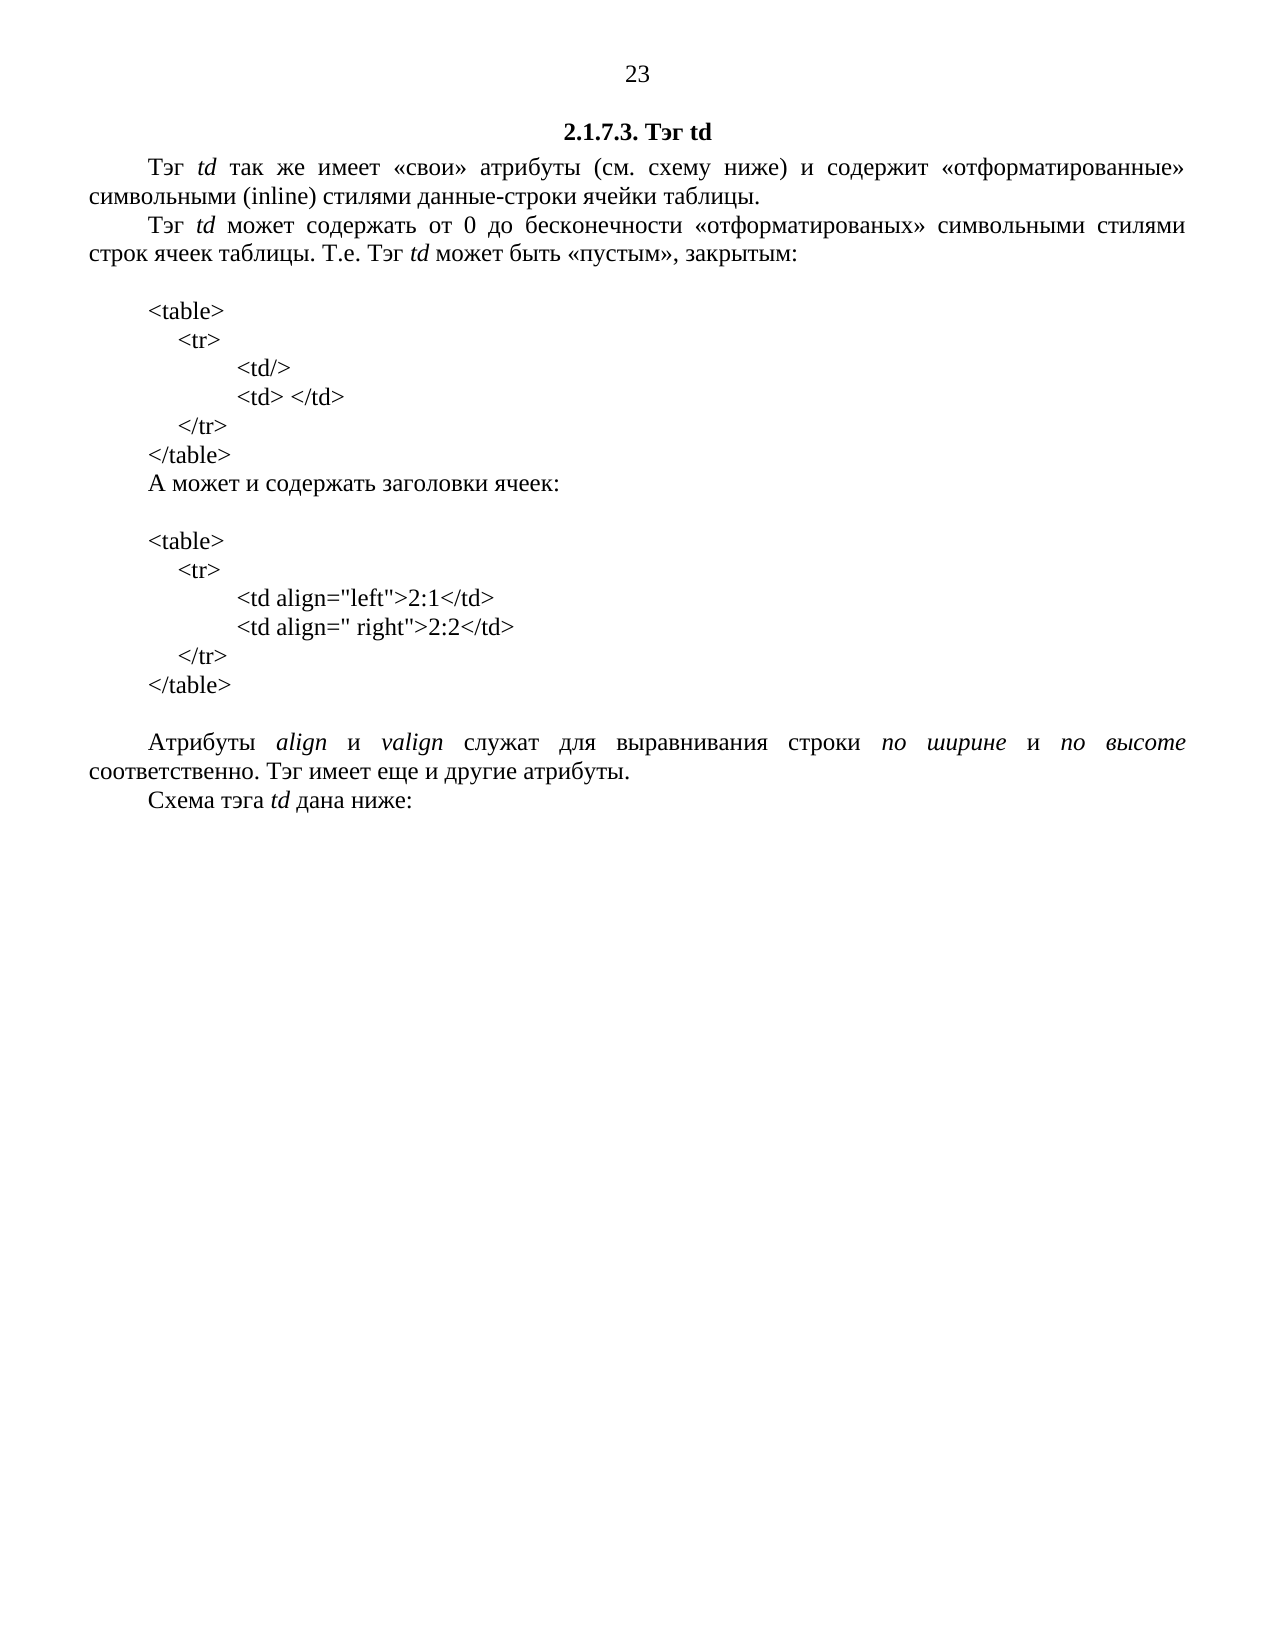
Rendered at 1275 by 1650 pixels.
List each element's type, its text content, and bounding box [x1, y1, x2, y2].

subtitle 2.1.7.3. Тэг td [89, 117, 1186, 146]
text <table> [89, 526, 1186, 555]
text <tr> [89, 555, 1186, 583]
text <td/> [162, 353, 1186, 382]
text <td align=" right">2:2</td> [162, 612, 1186, 641]
text <td align="left">2:1</td> [162, 583, 1186, 612]
text <table> [89, 296, 1186, 325]
text </tr> [89, 411, 1186, 440]
text Тэг td может содержать от 0 до бесконечности «отформатированых» символьными стилями строк ячеек таблицы. Т.е. Тэг td может быть «пустым», закрытым: [89, 210, 1186, 267]
text Схема тэга td дана ниже: [89, 785, 1186, 813]
text </tr> [89, 641, 1186, 670]
text Тэг td так же имеет «свои» атрибуты (см. схему ниже) и содержит «отформатированные» символьными (inline) стилями данные-строки ячейки таблицы. [89, 152, 1186, 210]
text </table> [89, 440, 1186, 468]
text Атрибуты align и valign служат для выравнивания строки по ширине и по высоте соответственно. Тэг имеет еще и другие атрибуты. [89, 727, 1186, 785]
text А может и содержать заголовки ячеек: [89, 468, 1186, 497]
text </table> [89, 670, 1186, 698]
text <td> </td> [162, 382, 1186, 411]
text <tr> [89, 325, 1186, 353]
